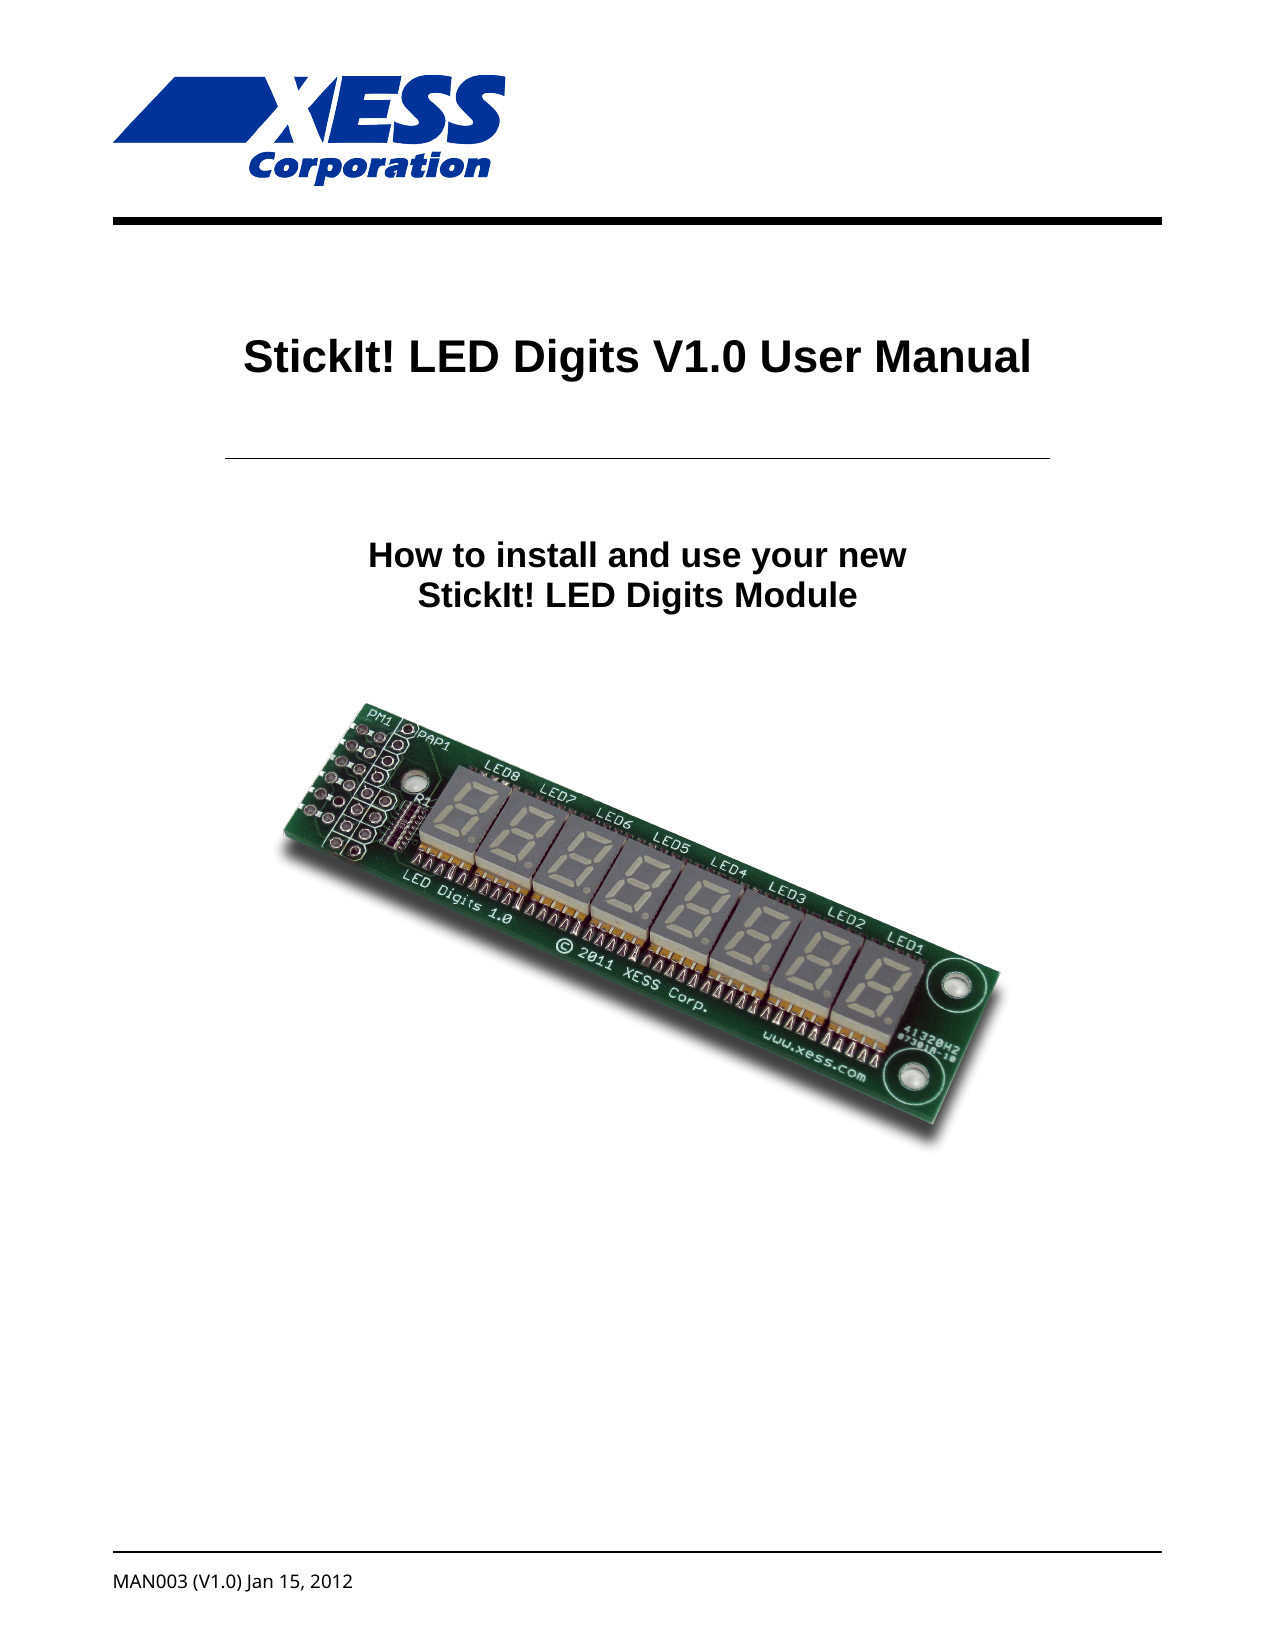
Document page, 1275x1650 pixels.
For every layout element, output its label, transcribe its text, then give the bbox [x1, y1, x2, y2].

subtitle How to install and use your new StickIt! LED Digits Module [225, 459, 1050, 615]
picture [112, 75, 506, 186]
picture [260, 688, 1015, 1162]
title StickIt! LED Digits V1.0 User Manual [225, 330, 1050, 383]
